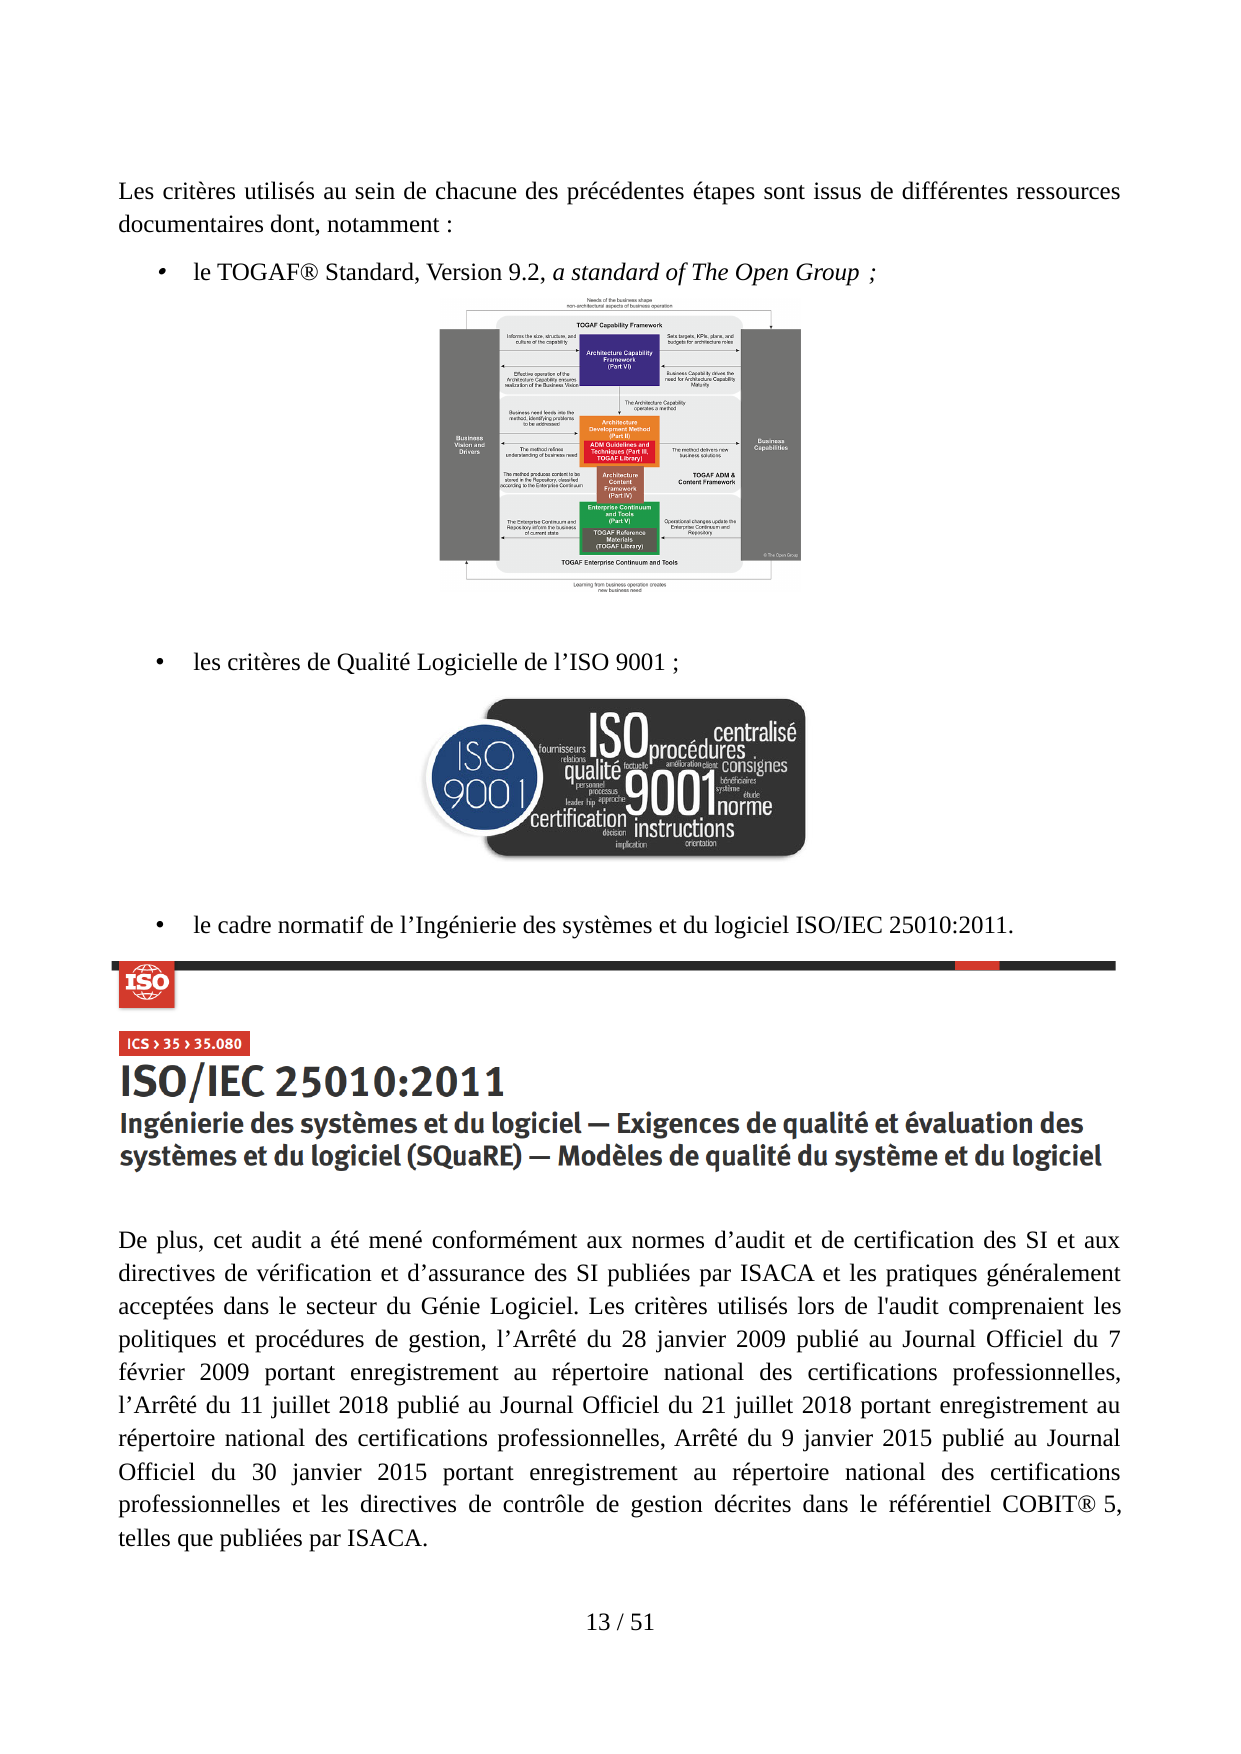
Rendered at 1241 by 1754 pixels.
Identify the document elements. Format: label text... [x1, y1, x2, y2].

text De plus, cet audit a été mené conformément aux normes d’audit et de certification des SI et aux directives de vérification et d’assurance des SI publiées par ISACA et les pratiques généralement acceptées dans le secteur du Génie Logiciel. Les critères utilisés lors de l'audit comprenaient les politiques et procédures de gestion, l’Arrêté du 28 janvier 2009 publié au Journal Officiel du 7 février 2009 portant enregistrement au répertoire national des certifications professionnelles, l’Arrêté du 11 juillet 2018 publié au Journal Officiel du 21 juillet 2018 portant enregistrement au répertoire national des certifications professionnelles, Arrêté du 9 janvier 2015 publié au Journal Officiel du 30 janvier 2015 portant enregistrement au répertoire national des certifications professionnelles et les directives de contrôle de gestion décrites dans le référentiel COBIT® 5, telles que publiées par ISACA. [118, 1225, 1122, 1551]
picture [111, 961, 1116, 1180]
picture [414, 688, 826, 865]
list le TOGAF® Standard, Version 9.2, a standard of The Open Group ; [156, 257, 1122, 286]
list les critères de Qualité Logicielle de l’ISO 9001 ; [156, 647, 1122, 675]
text Les critères utilisés au sein de chacune des précédentes étapes sont issus de différentes ressources documentaires dont, notamment : [118, 176, 1122, 238]
list le cadre normatif de l’Ingénierie des systèmes et du logiciel ISO/IEC 25010:2011. [156, 910, 1122, 939]
picture [439, 298, 801, 592]
